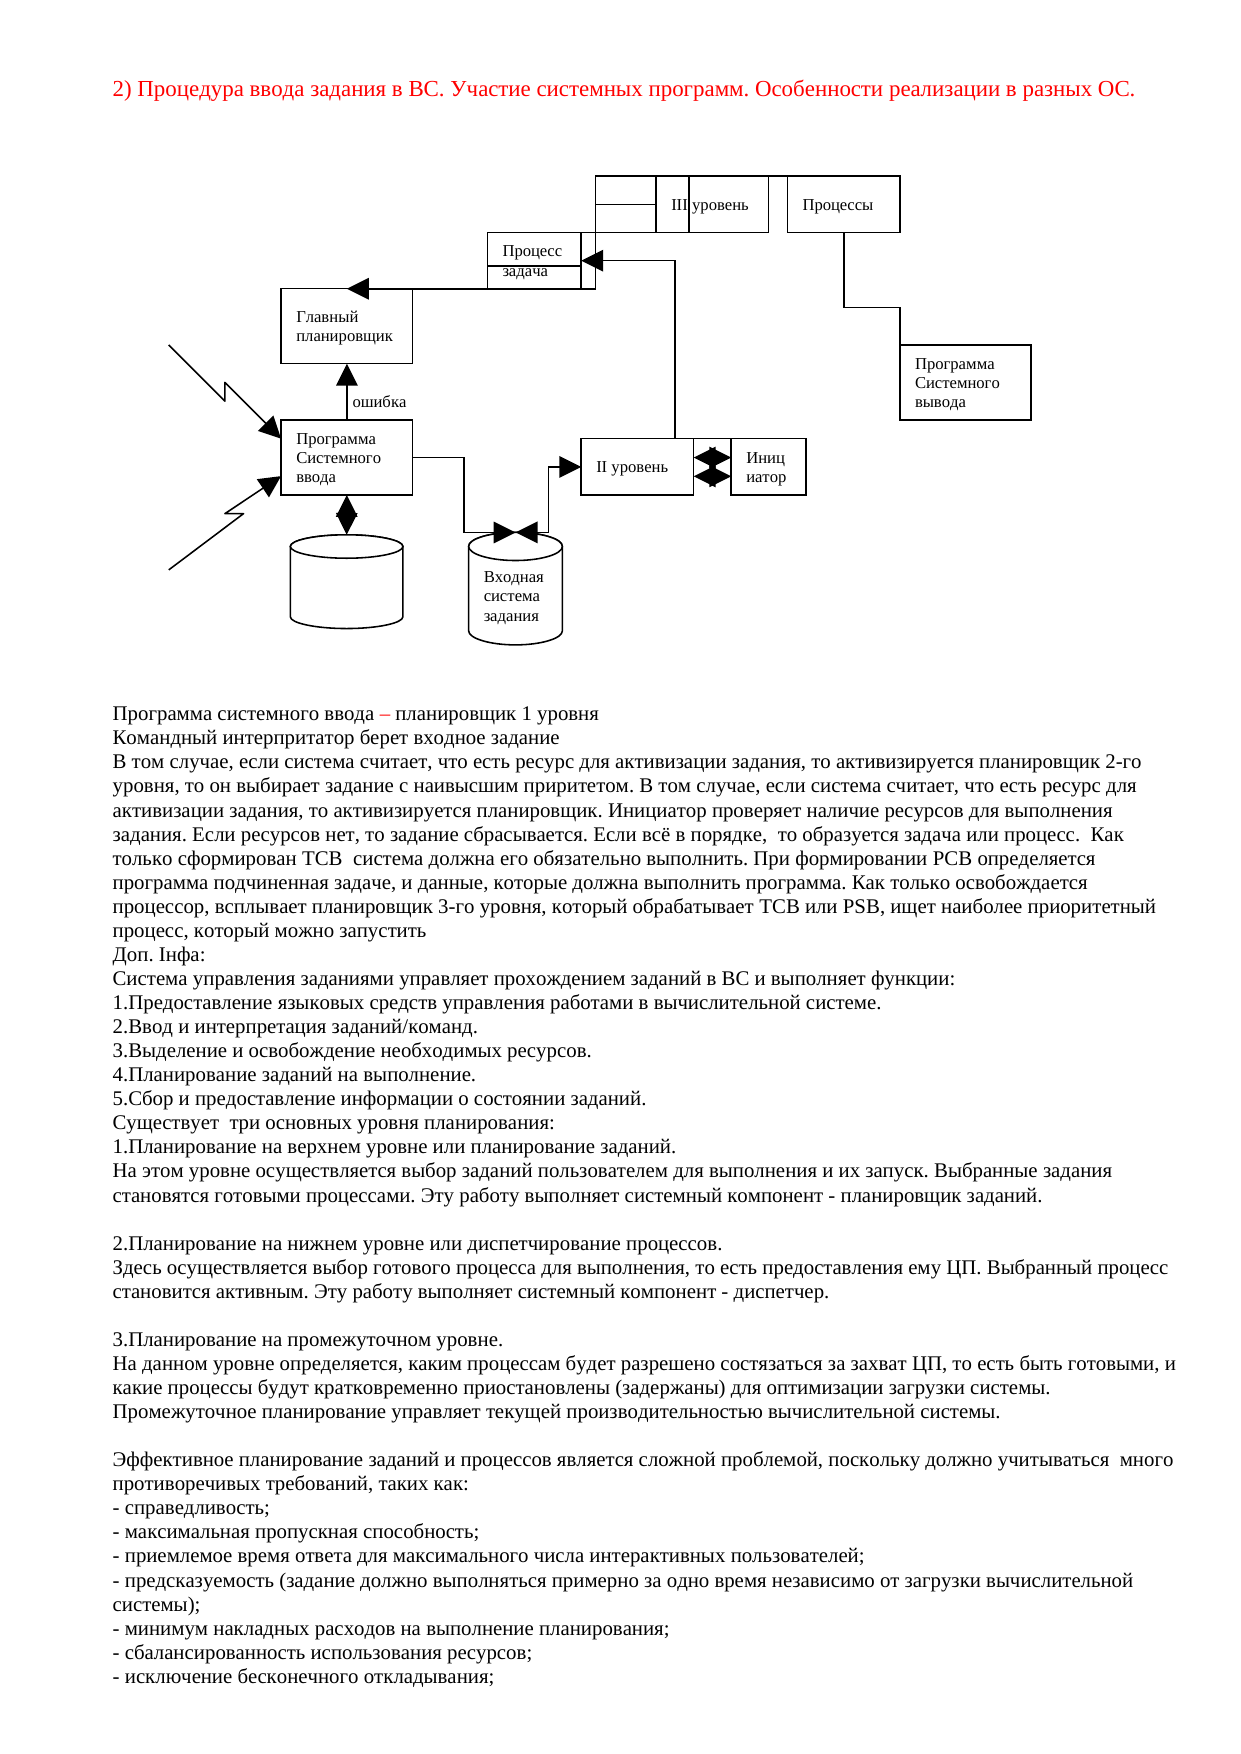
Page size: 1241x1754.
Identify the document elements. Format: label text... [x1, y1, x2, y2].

text 2) Процедура ввода задания в ВС. Участие системных программ. Особенности реализации в разных ОС. [112, 75, 1181, 101]
text Здесь осуществляется выбор готового процесса для выполнения, то есть предоставления ему ЦП. Выбранный процесс становится активным. Эту работу выполняет системный компонент - диспетчер. [112, 1255, 1181, 1303]
text - максимальная пропускная способность; [112, 1519, 1181, 1543]
text Командный интерпритатор берет входное задание [112, 725, 1181, 749]
text - сбалансированность использования ресурсов; [112, 1640, 1181, 1664]
text - приемлемое время ответа для максимального числа интерактивных пользователей; [112, 1543, 1181, 1567]
text Программа системного ввода – планировщик 1 уровня [112, 701, 1181, 725]
text Система управления заданиями управляет прохождением заданий в ВС и выполняет функции: [112, 966, 1181, 990]
text 1.Предоставление языковых средств управления работами в вычислительной системе. [112, 990, 1181, 1014]
text На данном уровне определяется, каким процессам будет разрешено состязаться за захват ЦП, то есть быть готовыми, и какие процессы будут кратковременно приостановлены (задержаны) для оптимизации загрузки системы. Промежуточное планирование управляет текущей производительностью вычислительной системы. [112, 1351, 1181, 1423]
text - предсказуемость (задание должно выполняться примерно за одно время независимо от загрузки вычислительной системы); [112, 1567, 1181, 1616]
text В том случае, если система считает, что есть ресурс для активизации задания, то активизируется планировщик 2-го уровня, то он выбирает задание с наивысшим приритетом. В том случае, если система считает, что есть ресурс для активизации задания, то активизируется планировщик. Инициатор проверяет наличие ресурсов для выполнения задания. Если ресурсов нет, то задание сбрасывается. Если всё в порядке, то образуется задача или процесс. Как только сформирован TCB система должна его обязательно выполнить. При формировании PCB определяется программа подчиненная задаче, и данные, которые должна выполнить программа. Как только освобождается процессор, всплывает планировщик 3-го уровня, который обрабатывает TCB или PSB, ищет наиболее приоритетный процесс, который можно запустить [112, 749, 1181, 942]
text Эффективное планирование заданий и процессов является сложной проблемой, поскольку должно учитываться много противоречивых требований, таких как: [112, 1447, 1181, 1495]
text 3.Планирование на промежуточном уровне. [112, 1327, 1181, 1351]
text - справедливость; [112, 1495, 1181, 1519]
text На этом уровне осуществляется выбор заданий пользователем для выполнения и их запуск. Выбранные задания становятся готовыми процессами. Эту работу выполняет системный компонент - планировщик заданий. [112, 1158, 1181, 1207]
text 2.Планирование на нижнем уровне или диспетчирование процессов. [112, 1231, 1181, 1255]
text - исключение бесконечного откладывания; [112, 1664, 1181, 1688]
text 2.Ввод и интерпретация заданий/команд. [112, 1014, 1181, 1038]
text 3.Выделение и освобождение необходимых ресурсов. [112, 1038, 1181, 1062]
text Доп. Інфа: [112, 942, 1181, 966]
text - минимум накладных расходов на выполнение планирования; [112, 1616, 1181, 1640]
text 4.Планирование заданий на выполнение. [112, 1062, 1181, 1086]
text Существует три основных уровня планирования: [112, 1110, 1181, 1134]
text 5.Сбор и предоставление информации о состоянии заданий. [112, 1086, 1181, 1110]
text 1.Планирование на верхнем уровне или планирование заданий. [112, 1134, 1181, 1158]
